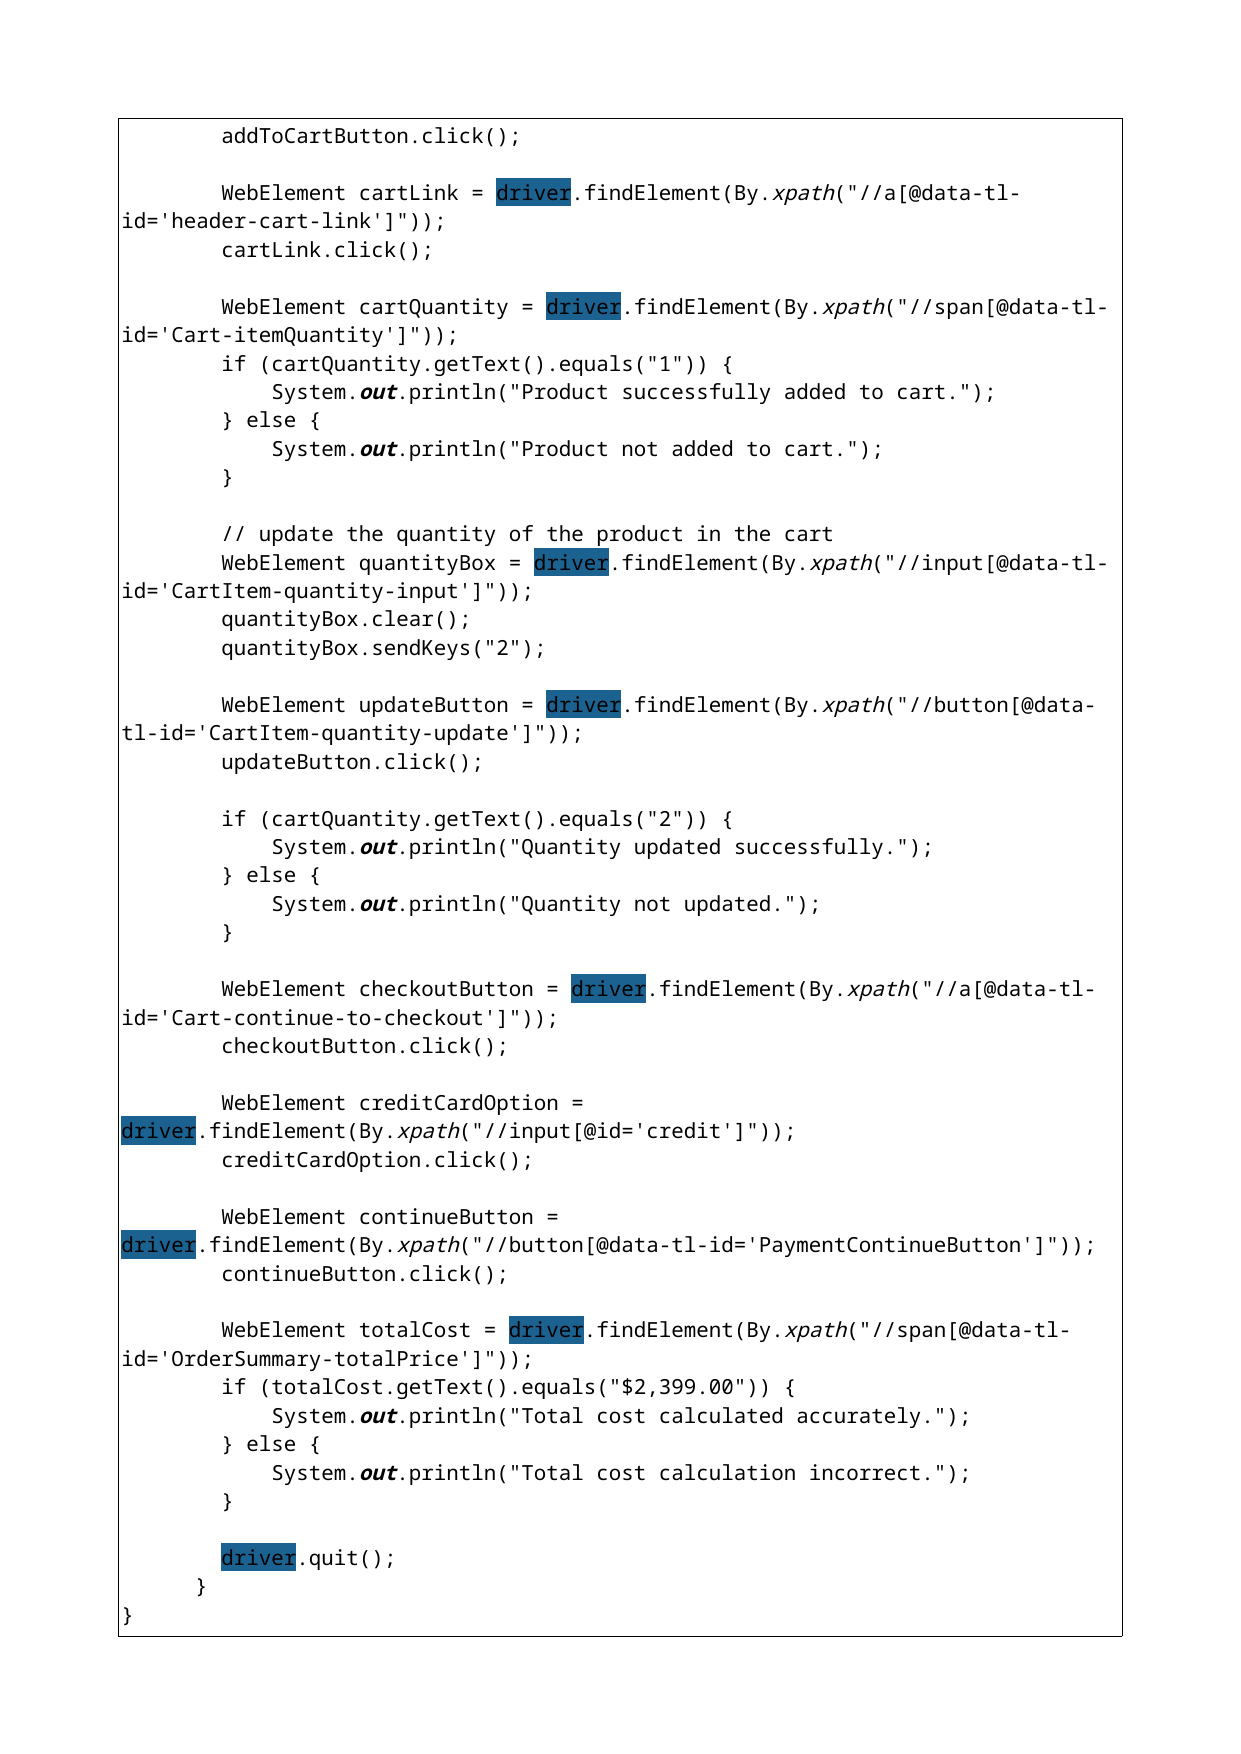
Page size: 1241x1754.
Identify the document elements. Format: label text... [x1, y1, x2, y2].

text continueButton.click(); [121, 1259, 1119, 1287]
text WebElement quantityBox = driver.findElement(By.xpath("//input[@data-tl-id='CartItem-quantity-input']")); [121, 548, 1119, 604]
text updateButton.click(); [121, 747, 1119, 775]
text } [121, 1600, 1119, 1628]
text System.out.println("Total cost calculated accurately."); [121, 1401, 1119, 1429]
text System.out.println("Product successfully added to cart."); [121, 377, 1119, 406]
text quantityBox.sendKeys("2"); [121, 633, 1119, 661]
text WebElement cartQuantity = driver.findElement(By.xpath("//span[@data-tl-id='Cart-itemQuantity']")); [121, 292, 1119, 349]
text quantityBox.clear(); [121, 604, 1119, 633]
text } else { [121, 406, 1119, 434]
text } [121, 462, 1119, 491]
text // update the quantity of the product in the cart [121, 519, 1119, 548]
text WebElement continueButton = driver.findElement(By.xpath("//button[@data-tl-id='PaymentContinueButton']")); [121, 1202, 1119, 1259]
text System.out.println("Quantity updated successfully."); [121, 832, 1119, 861]
text WebElement cartLink = driver.findElement(By.xpath("//a[@data-tl-id='header-cart-link']")); [121, 178, 1119, 235]
text System.out.println("Quantity not updated."); [121, 889, 1119, 917]
text System.out.println("Total cost calculation incorrect."); [121, 1458, 1119, 1486]
text WebElement updateButton = driver.findElement(By.xpath("//button[@data-tl-id='CartItem-quantity-update']")); [121, 690, 1119, 747]
text driver.quit(); [121, 1543, 1119, 1571]
text } [121, 1571, 1119, 1600]
text WebElement totalCost = driver.findElement(By.xpath("//span[@data-tl-id='OrderSummary-totalPrice']")); [121, 1316, 1119, 1372]
text } else { [121, 1429, 1119, 1458]
text WebElement checkoutButton = driver.findElement(By.xpath("//a[@data-tl-id='Cart-continue-to-checkout']")); [121, 974, 1119, 1031]
text cartLink.click(); [121, 235, 1119, 263]
text if (cartQuantity.getText().equals("1")) { [121, 349, 1119, 377]
text checkoutButton.click(); [121, 1031, 1119, 1059]
text } [121, 1486, 1119, 1514]
text if (cartQuantity.getText().equals("2")) { [121, 804, 1119, 832]
text addToCartButton.click(); [121, 121, 1119, 149]
text } [121, 917, 1119, 946]
text creditCardOption.click(); [121, 1145, 1119, 1173]
text System.out.println("Product not added to cart."); [121, 434, 1119, 462]
text if (totalCost.getText().equals("$2,399.00")) { [121, 1372, 1119, 1401]
text } else { [121, 861, 1119, 889]
text WebElement creditCardOption = driver.findElement(By.xpath("//input[@id='credit']")); [121, 1088, 1119, 1145]
